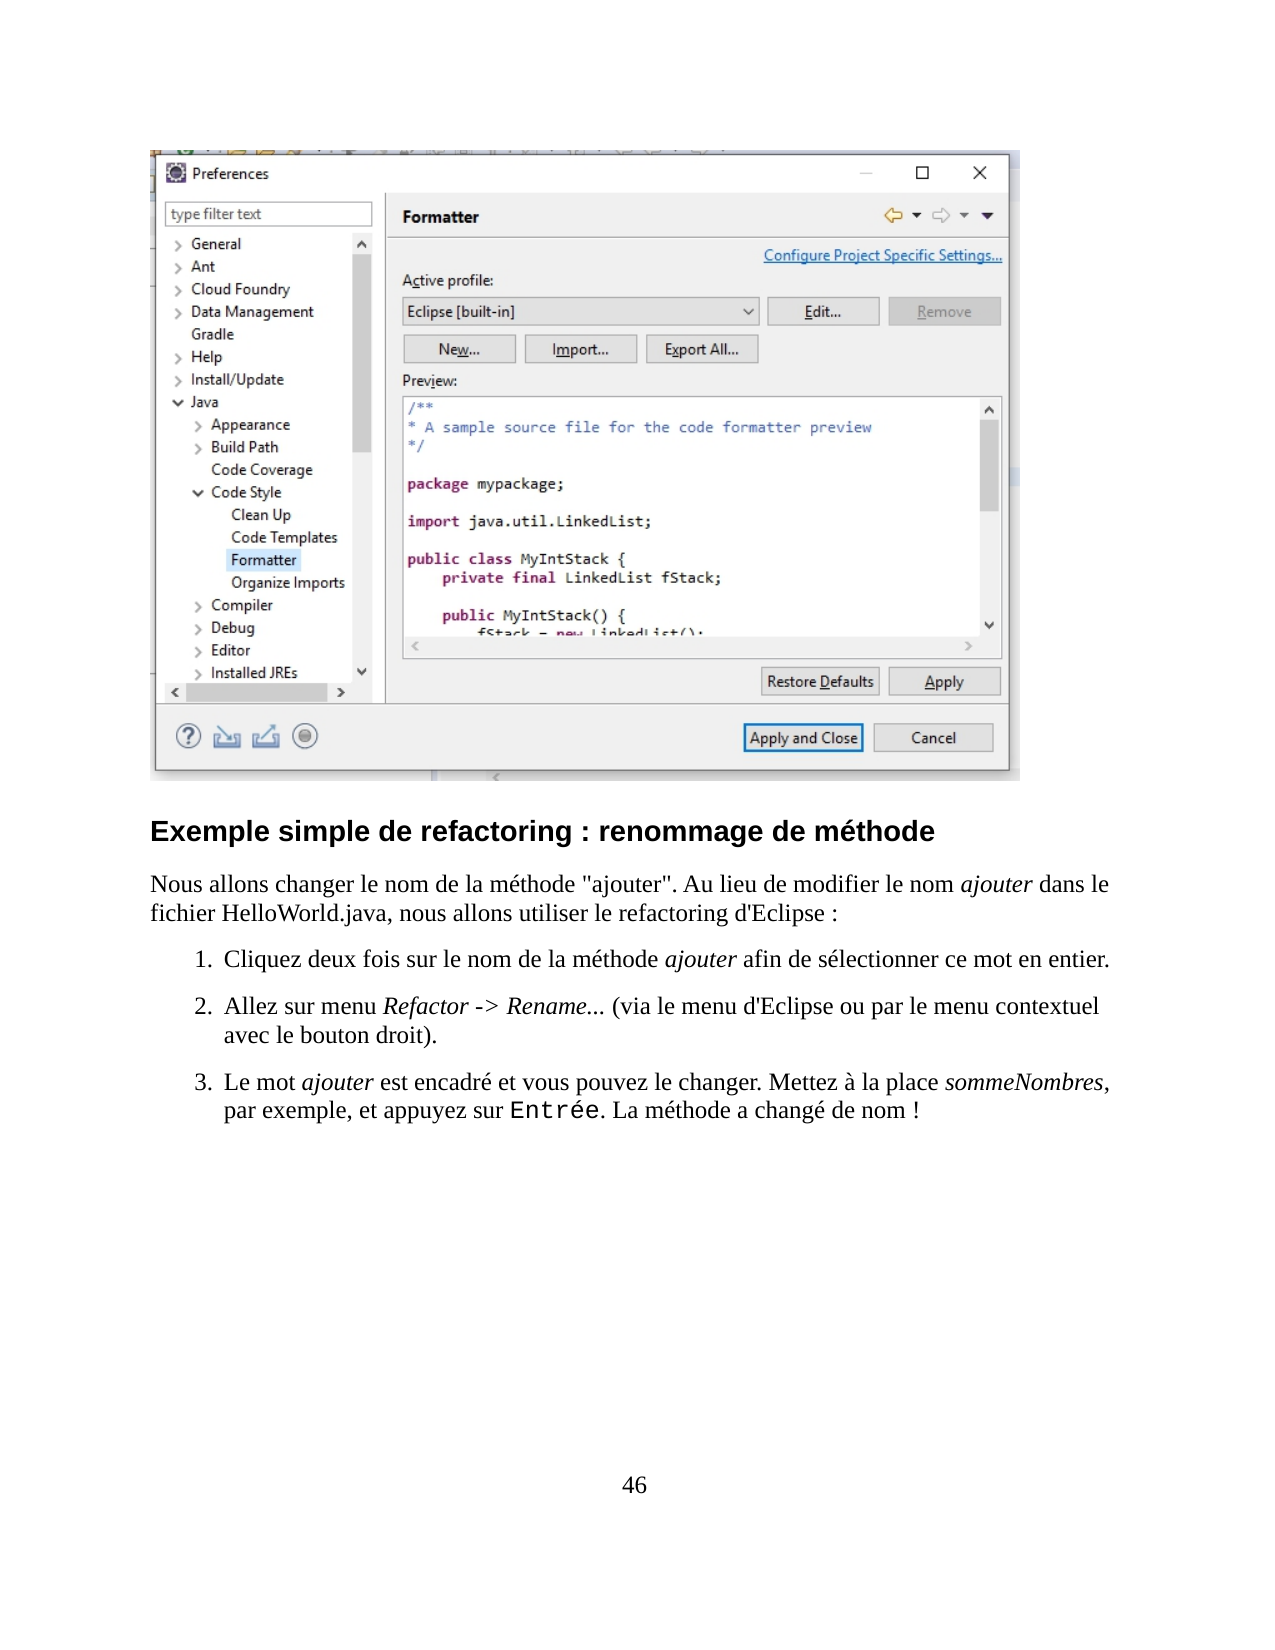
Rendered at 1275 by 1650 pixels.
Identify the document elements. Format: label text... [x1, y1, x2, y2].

list Cliquez deux fois sur le nom de la méthode ajouter afin de sélectionner ce mot en entier. [194, 944, 1125, 973]
text Nous allons changer le nom de la méthode "ajouter". Au lieu de modifier le nom ajouter dans le fichier HelloWorld.java, nous allons utiliser le refactoring d'Eclipse : [150, 869, 1125, 927]
picture [150, 150, 1020, 781]
list Le mot ajouter est encadré et vous pouvez le changer. Mettez à la place sommeNombres, par exemple, et appuyez sur Entrée. La méthode a changé de nom ! [194, 1067, 1125, 1126]
subtitle Exemple simple de refactoring : renommage de méthode [150, 814, 1125, 848]
list Allez sur menu Refactor -> Rename... (via le menu d'Eclipse ou par le menu contextuel avec le bouton droit). [194, 991, 1125, 1049]
